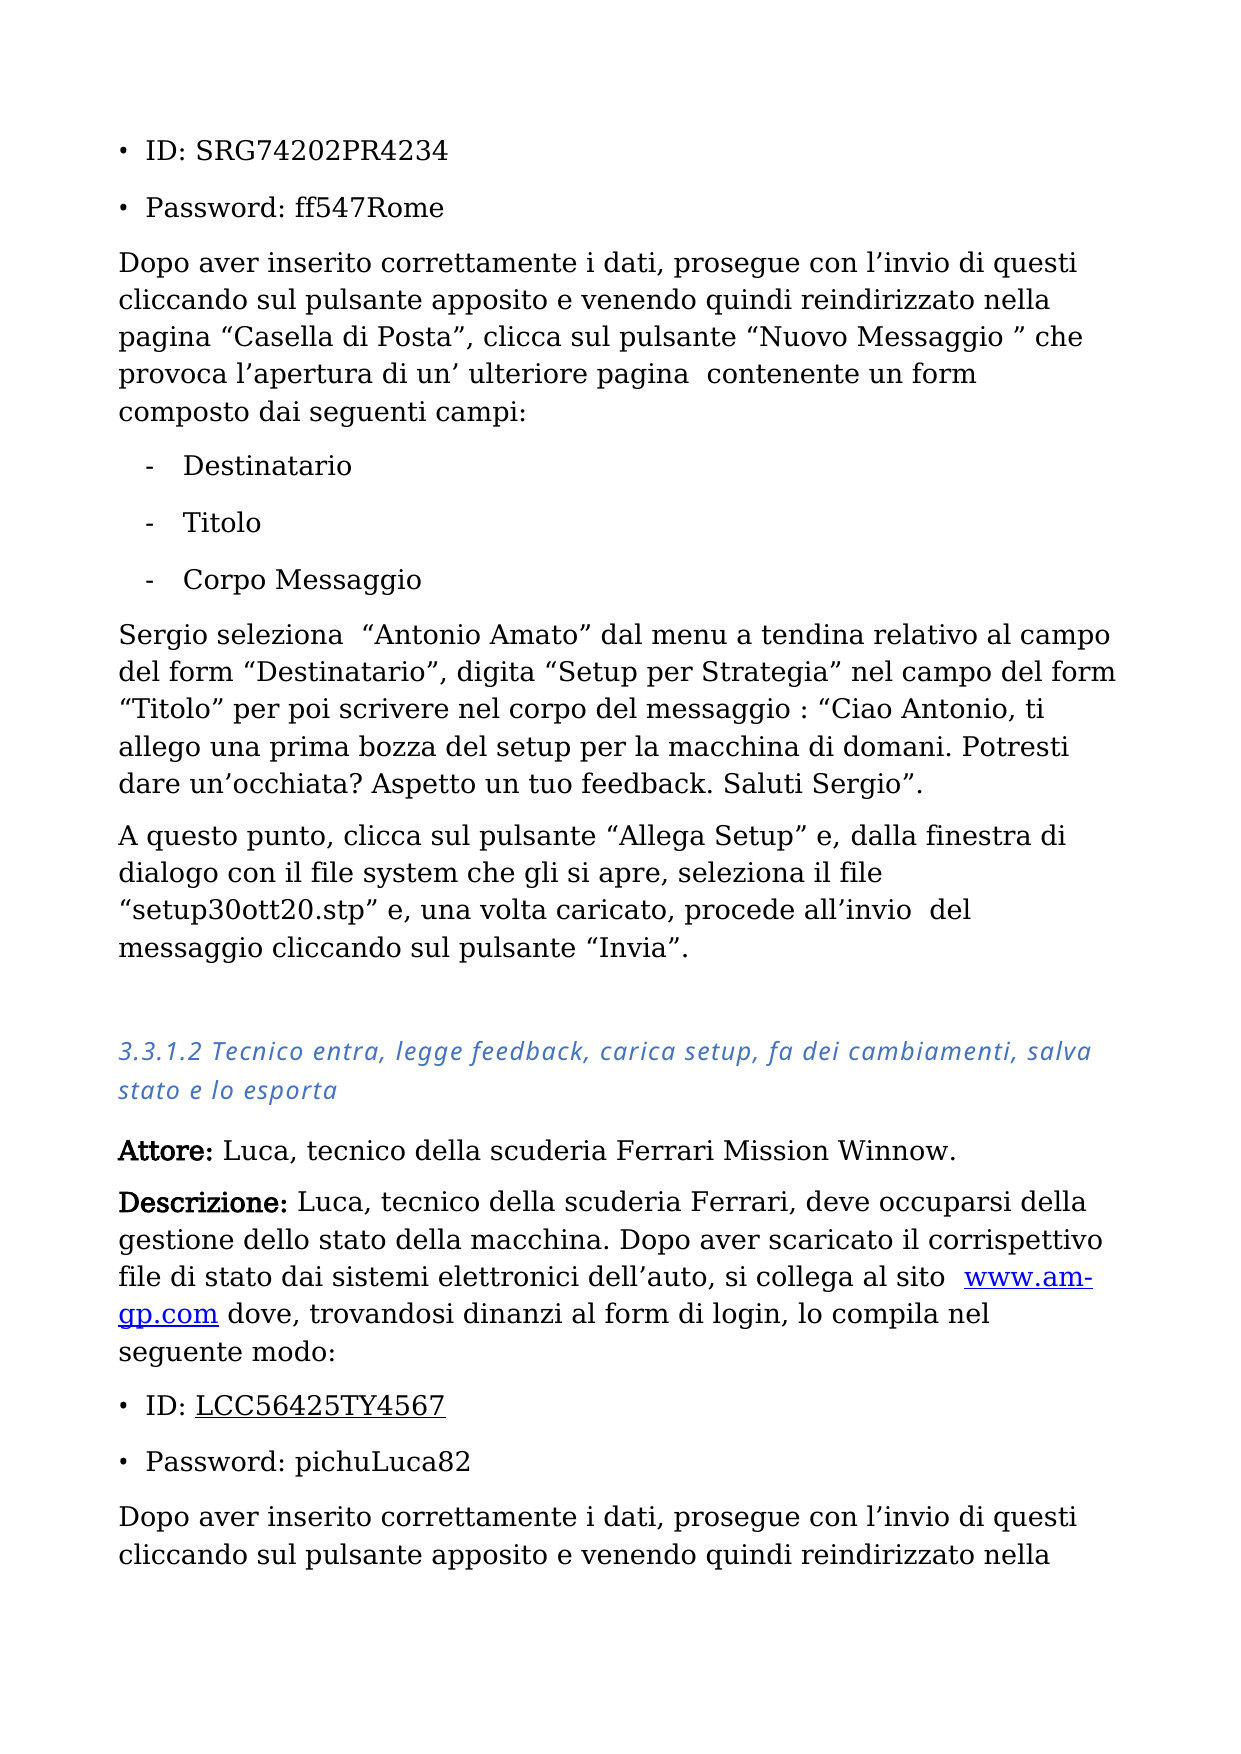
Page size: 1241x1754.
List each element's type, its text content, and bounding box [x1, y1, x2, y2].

text Dopo aver inserito correttamente i dati, prosegue con l’invio di questi cliccando sul pulsante apposito e venendo quindi reindirizzato nella [118, 1500, 1122, 1570]
list ID: SRG74202PR4234 [118, 131, 1122, 168]
list Destinatario [145, 446, 1122, 483]
list Password: ff547Rome [118, 188, 1122, 225]
text Sergio seleziona “Antonio Amato” dal menu a tendina relativo al campo del form “Destinatario”, digita “Setup per Strategia” nel campo del form “Titolo” per poi scrivere nel corpo del messaggio : “Ciao Antonio, ti allego una prima bozza del setup per la macchina di domani. Potresti dare un’occhiata? Aspetto un tuo feedback. Saluti Sergio”. [118, 617, 1122, 799]
list ID: LCC56425TY4567 [118, 1386, 1122, 1423]
list Password: pichuLuca82 [118, 1443, 1122, 1480]
list Corpo Messaggio [145, 560, 1122, 597]
list Titolo [145, 503, 1122, 540]
text Descrizione: Luca, tecnico della scuderia Ferrari, deve occuparsi della gestione dello stato della macchina. Dopo aver scaricato il corrispettivo file di stato dai sistemi elettronici dell’auto, si collega al sito www.am-gp.com dove, trovandosi dinanzi al form di login, lo compila nel seguente modo: [118, 1185, 1122, 1367]
text Attore: Luca, tecnico della scuderia Ferrari Mission Winnow. [118, 1133, 1122, 1166]
text Dopo aver inserito correttamente i dati, prosegue con l’invio di questi cliccando sul pulsante apposito e venendo quindi reindirizzato nella pagina “Casella di Posta”, clicca sul pulsante “Nuovo Messaggio ” che provoca l’apertura di un’ ulteriore pagina contenente un form composto dai seguenti campi: [118, 245, 1122, 427]
subtitle 3.3.1.2 Tecnico entra, legge feedback, carica setup, fa dei cambiamenti, salva stato e lo esporta [118, 1034, 1122, 1107]
text A questo punto, clicca sul pulsante “Allega Setup” e, dalla finestra di dialogo con il file system che gli si apre, seleziona il file “setup30ott20.stp” e, una volta caricato, procede all’invio del messaggio cliccando sul pulsante “Invia”. [118, 818, 1122, 963]
